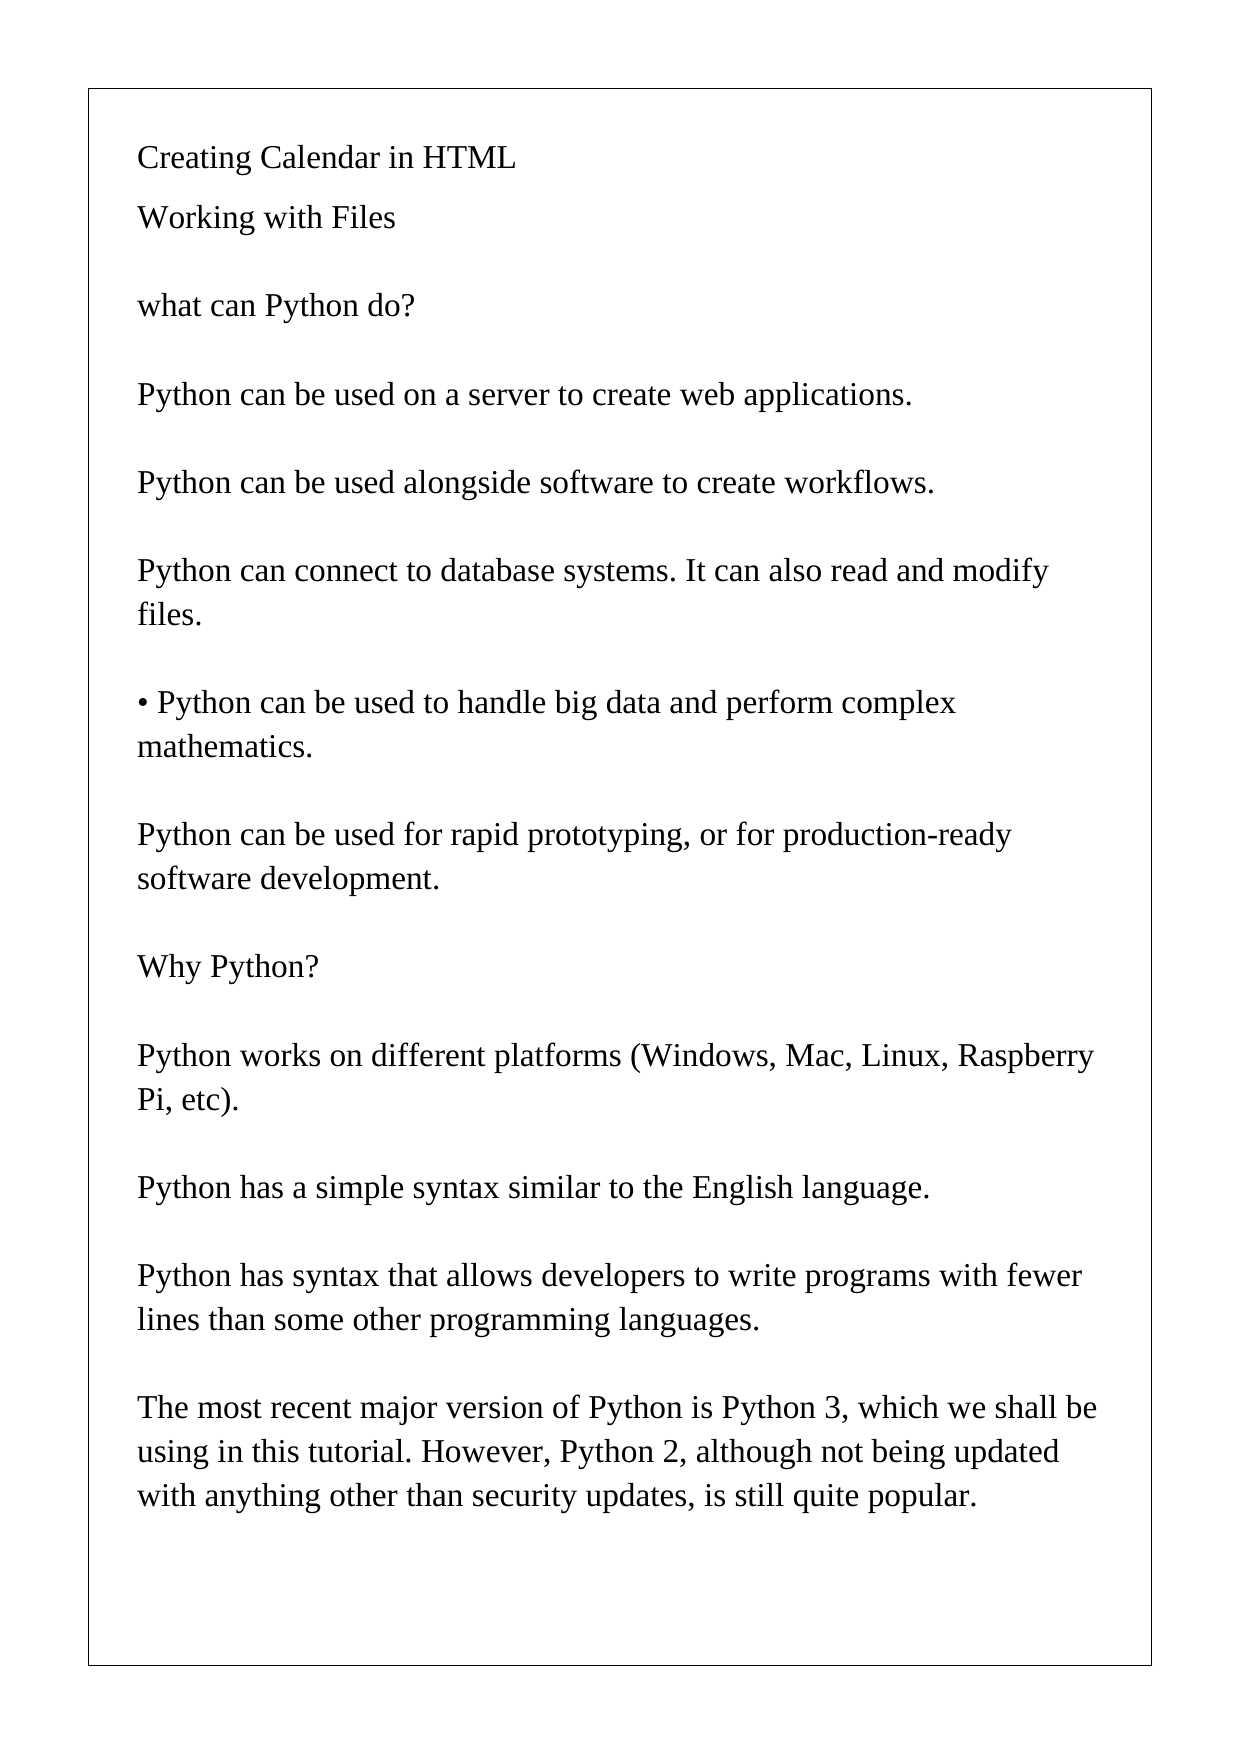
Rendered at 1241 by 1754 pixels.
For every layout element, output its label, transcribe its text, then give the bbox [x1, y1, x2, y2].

text Creating Calendar in HTML [137, 137, 1103, 175]
text Working with Files what can Python do? Python can be used on a server to create web applications. Python can be used alongside software to create workflows. Python can connect to database systems. It can also read and modify files. • Python can be used to handle big data and perform complex mathematics. Python can be used for rapid prototyping, or for production-ready software development. Why Python? Python works on different platforms (Windows, Mac, Linux, Raspberry Pi, etc). Python has a simple syntax similar to the English language. Python has syntax that allows developers to write programs with fewer lines than some other programming languages. The most recent major version of Python is Python 3, which we shall be using in this tutorial. However, Python 2, although not being updated with anything other than security updates, is still quite popular. [137, 198, 1103, 1514]
